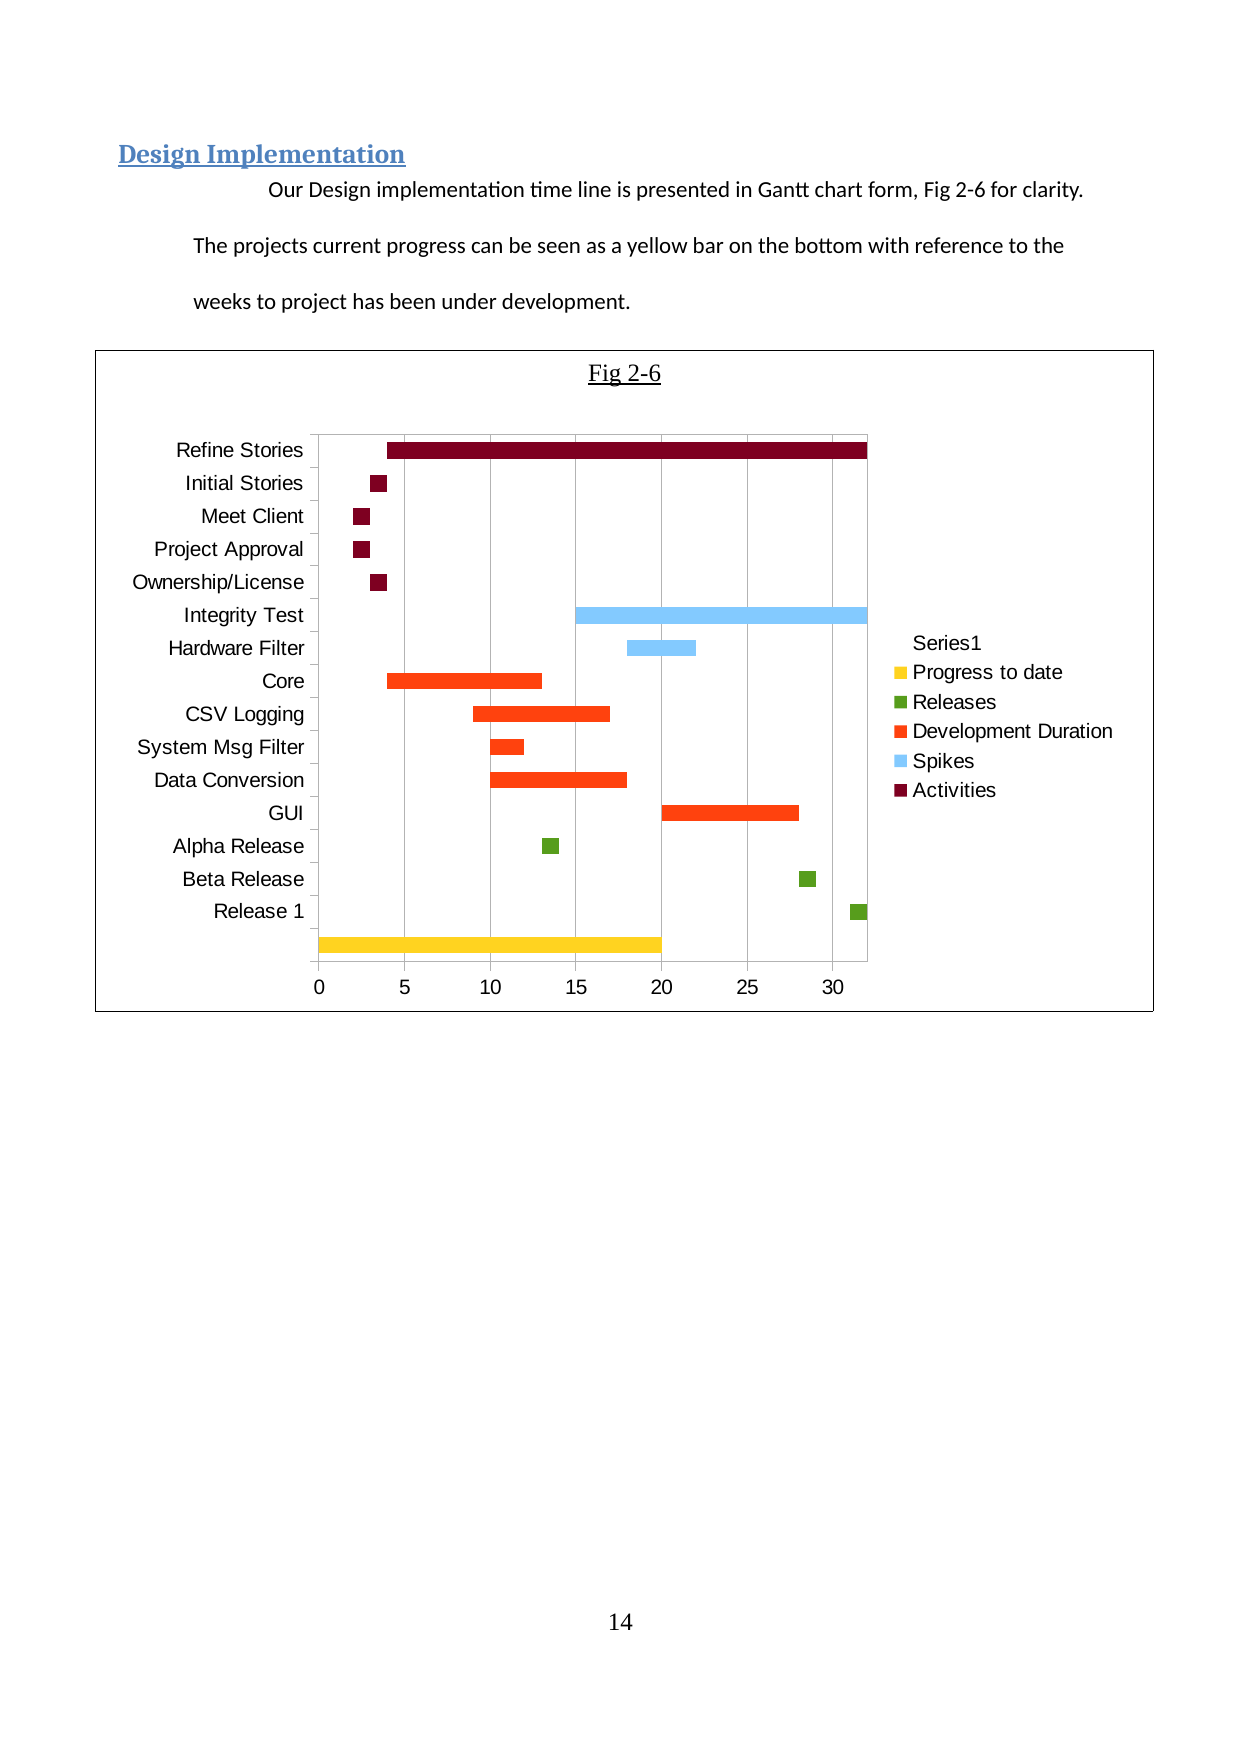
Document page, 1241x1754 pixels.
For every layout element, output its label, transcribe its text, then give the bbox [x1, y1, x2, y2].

text Fig 2-6 [104, 358, 1144, 387]
text Our Design implementation time line is presented in Gantt chart form, Fig 2-6 for clarity. The projects current progress can be seen as a yellow bar on the bottom with reference to the weeks to project has been under development. [96, 351, 1153, 1011]
subtitle Design Implementation [118, 139, 1122, 170]
text Our Design implementation time line is presented in Gantt chart form, Fig 2-6 for clarity. The projects current progress can be seen as a yellow bar on the bottom with reference to the weeks to project has been under development. [193, 175, 1122, 315]
